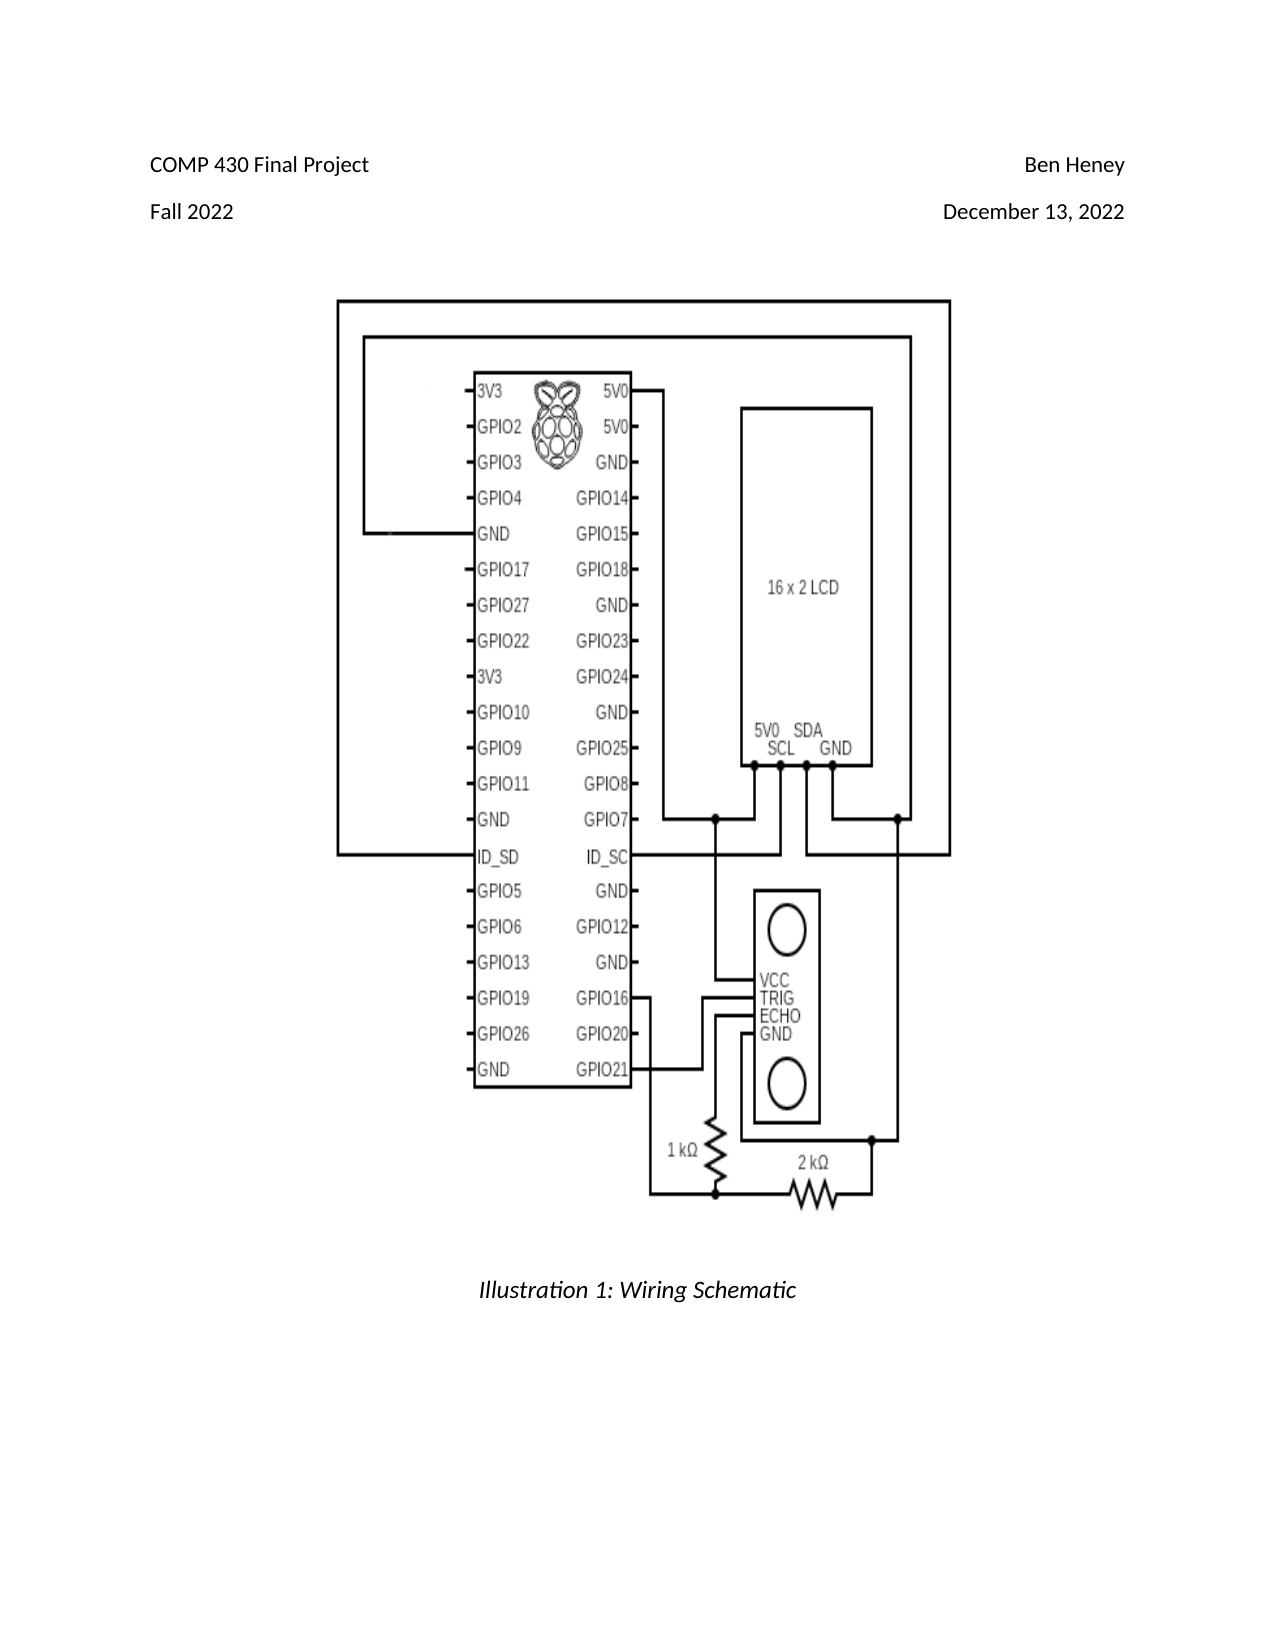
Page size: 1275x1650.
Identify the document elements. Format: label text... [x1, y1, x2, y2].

text Illustration 1: Wiring Schematic [278, 267, 997, 1305]
picture [299, 266, 976, 1266]
